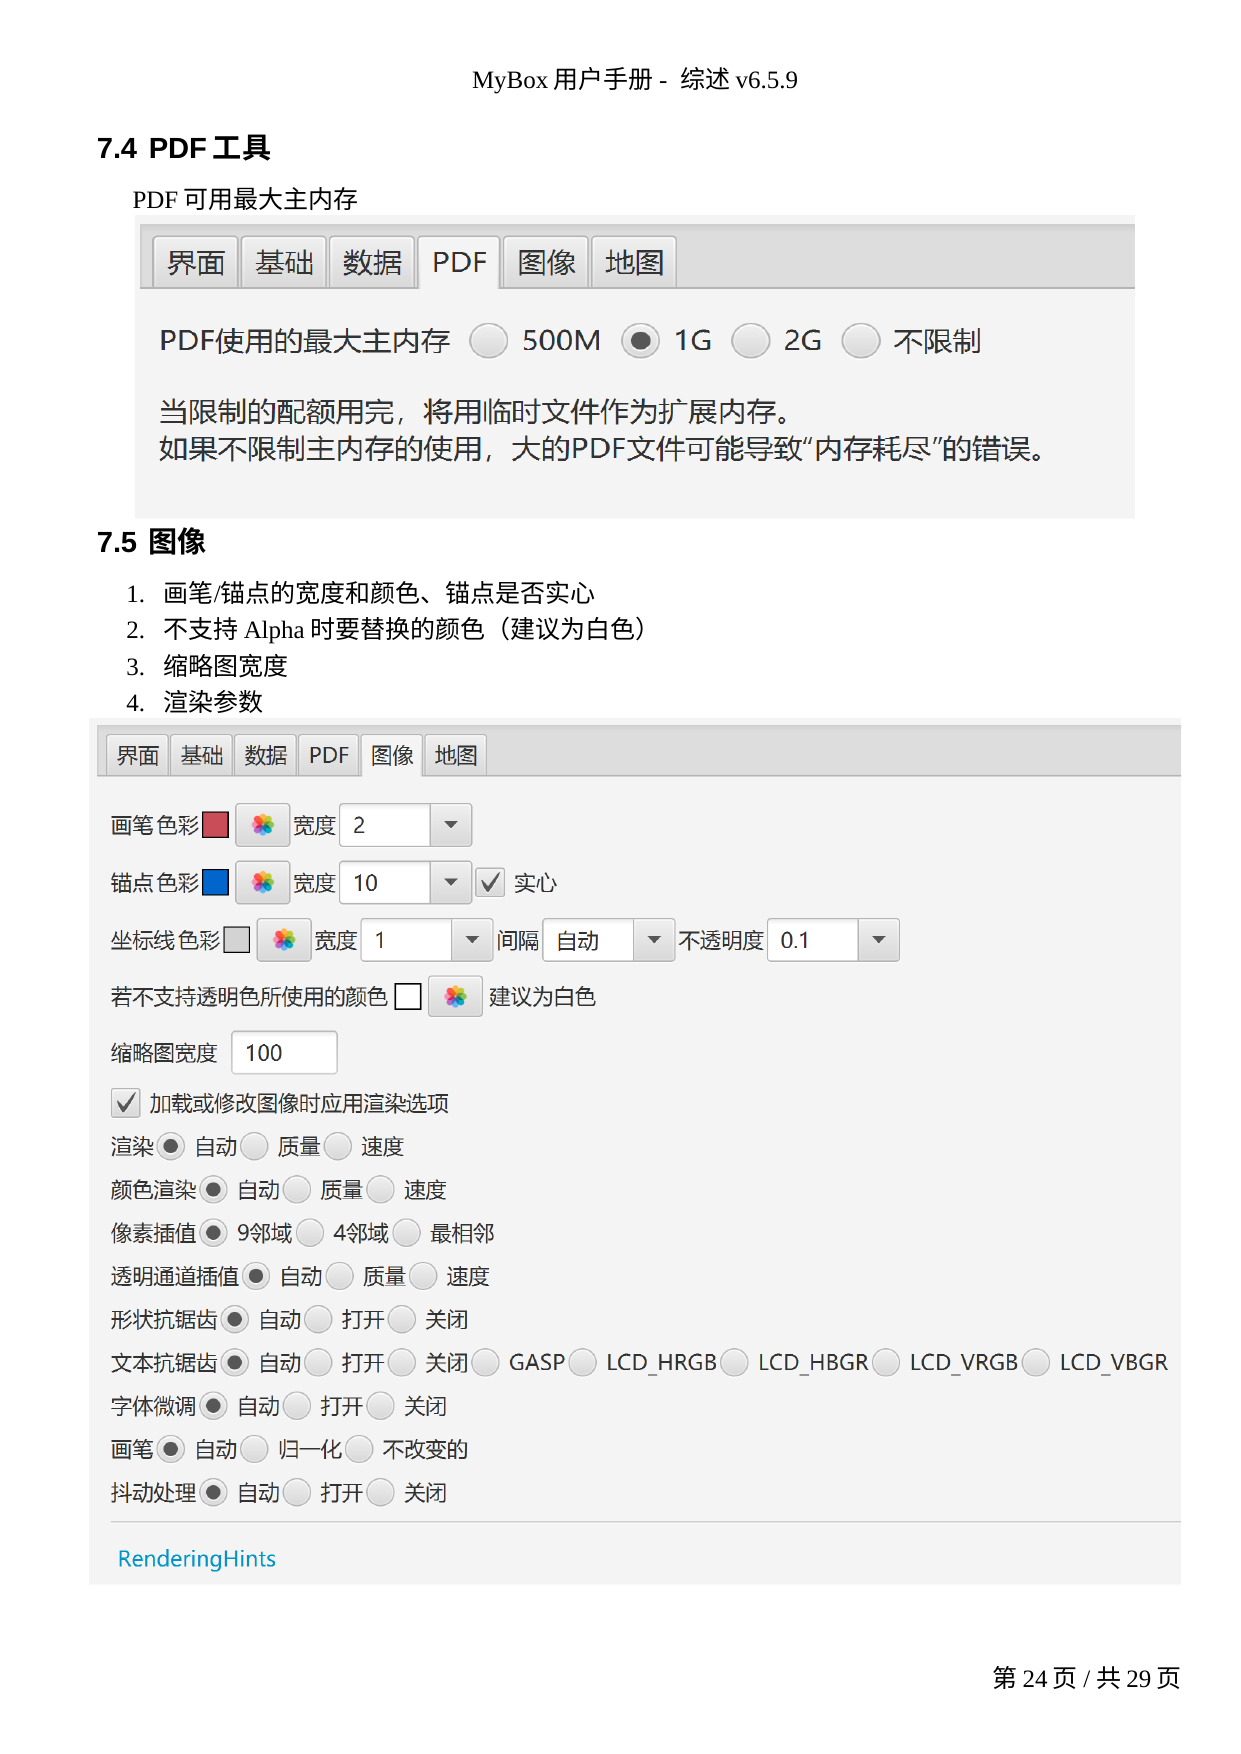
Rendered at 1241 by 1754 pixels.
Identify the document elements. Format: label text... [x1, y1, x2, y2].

subtitle PDF工具 [88, 125, 1181, 167]
subtitle 图像 [88, 241, 1181, 561]
picture [134, 215, 1135, 519]
text PDF可用最大主内存 [88, 179, 1181, 216]
list 不支持Alpha时要替换的颜色（建议为白色） [126, 610, 1181, 646]
picture [88, 718, 1182, 1585]
list 渲染参数 [126, 682, 1181, 718]
list 画笔/锚点的宽度和颜色、锚点是否实心 [126, 573, 1181, 610]
list 缩略图宽度 [126, 646, 1181, 682]
